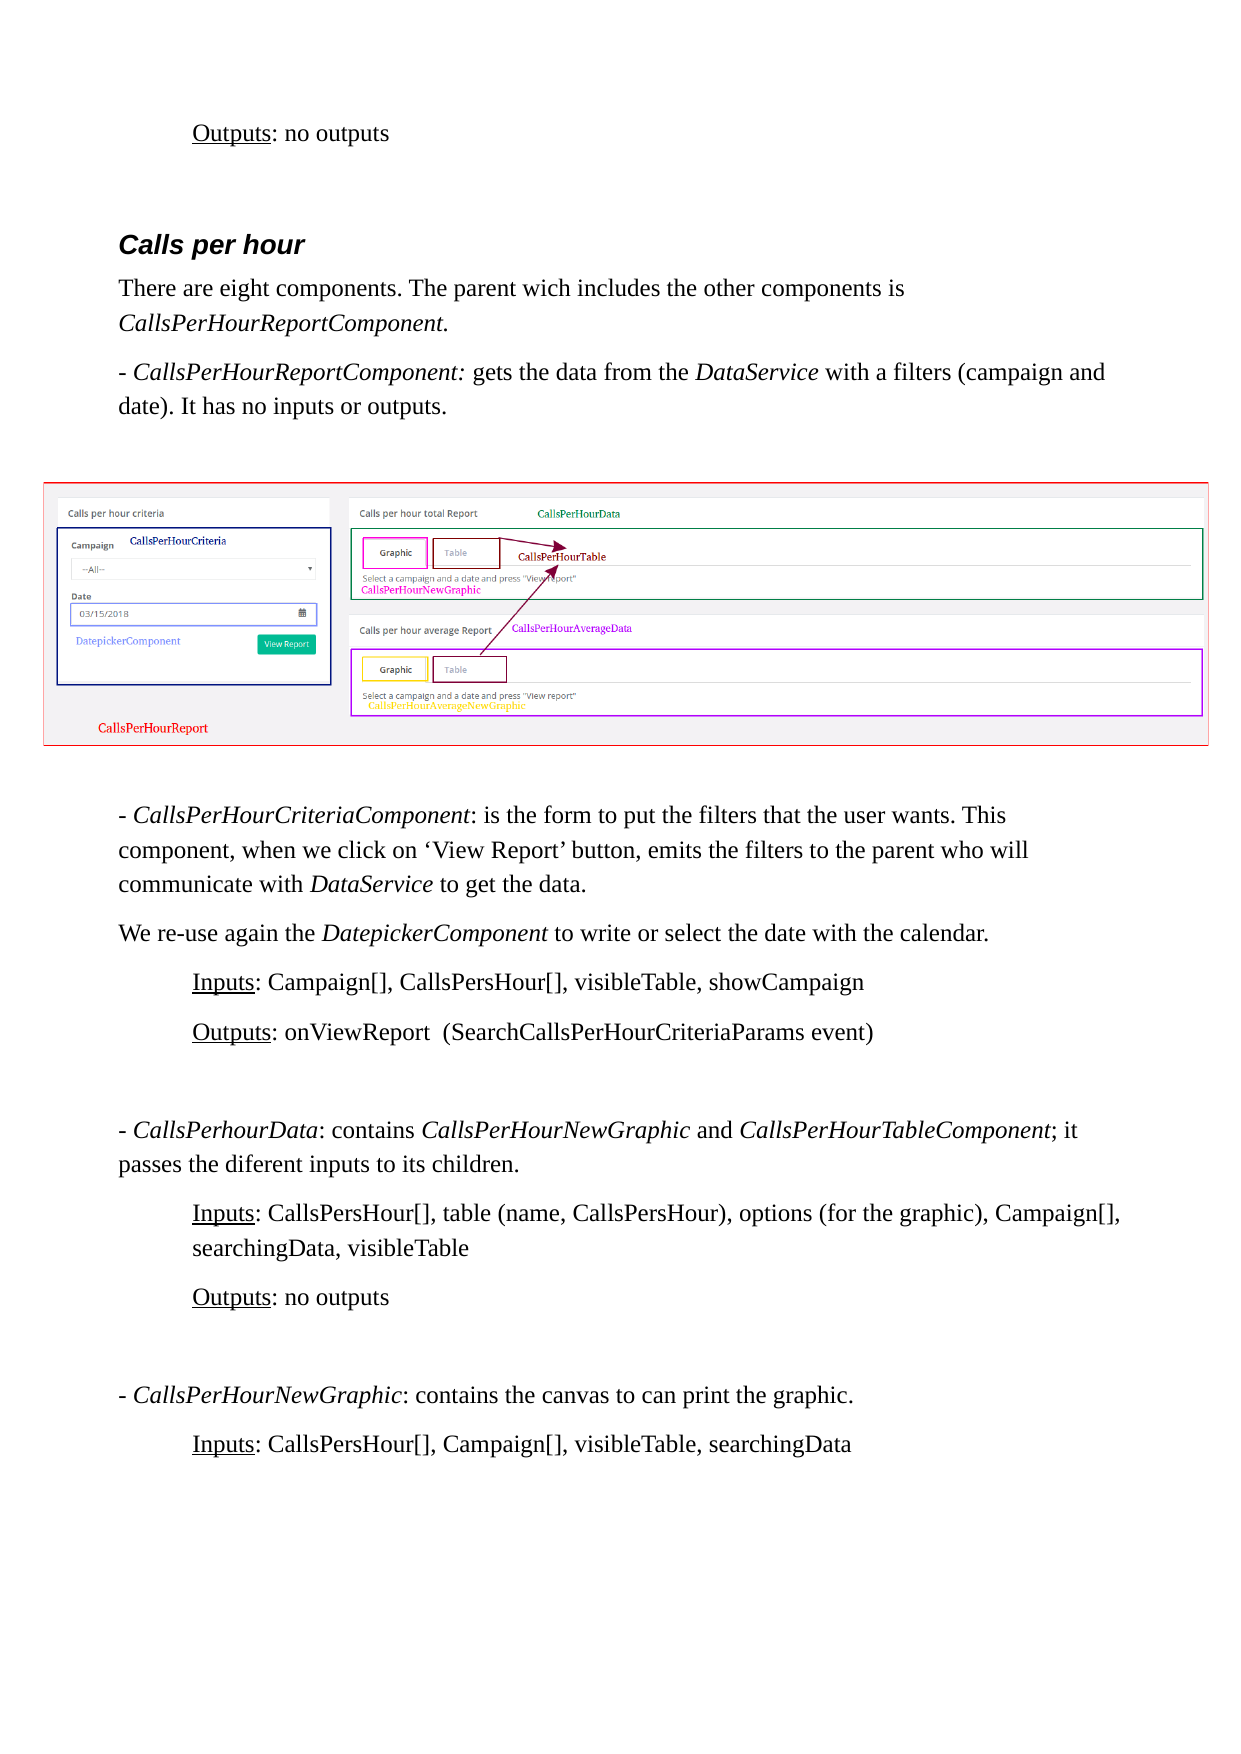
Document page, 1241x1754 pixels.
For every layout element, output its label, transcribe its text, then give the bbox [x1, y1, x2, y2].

text - CallsPerHourCriteriaComponent: is the form to put the filters that the user wants. This component, when we click on ‘View Report’ button, emits the filters to the parent who will communicate with DataService to get the data. [118, 800, 1122, 898]
picture [43, 482, 1209, 746]
text We re-use again the DatepickerComponent to write or select the date with the calendar. [118, 918, 1122, 947]
text - CallsPerhourData: contains CallsPerHourNewGraphic and CallsPerHourTableComponent; it passes the diferent inputs to its children. [118, 1115, 1122, 1178]
text Inputs: CallsPersHour[], Campaign[], visibleTable, searchingData [118, 1429, 1122, 1458]
text Inputs: Campaign[], CallsPersHour[], visibleTable, showCampaign [118, 967, 1122, 996]
subtitle Calls per hour [118, 229, 1122, 261]
text Inputs: CallsPersHour[], table (name, CallsPersHour), options (for the graphic), Campaign[], searchingData, visibleTable [118, 1198, 1122, 1261]
text - CallsPerHourNewGraphic: contains the canvas to can print the graphic. [118, 1380, 1122, 1409]
text - CallsPerHourReportComponent: gets the data from the DataService with a filters (campaign and date). It has no inputs or outputs. [118, 357, 1122, 420]
text Outputs: no outputs [118, 118, 1122, 147]
text Outputs: onViewReport (SearchCallsPerHourCriteriaParams event) [118, 1017, 1122, 1045]
text Outputs: no outputs [118, 1282, 1122, 1311]
text There are eight components. The parent wich includes the other components is CallsPerHourReportComponent. [118, 273, 1122, 336]
